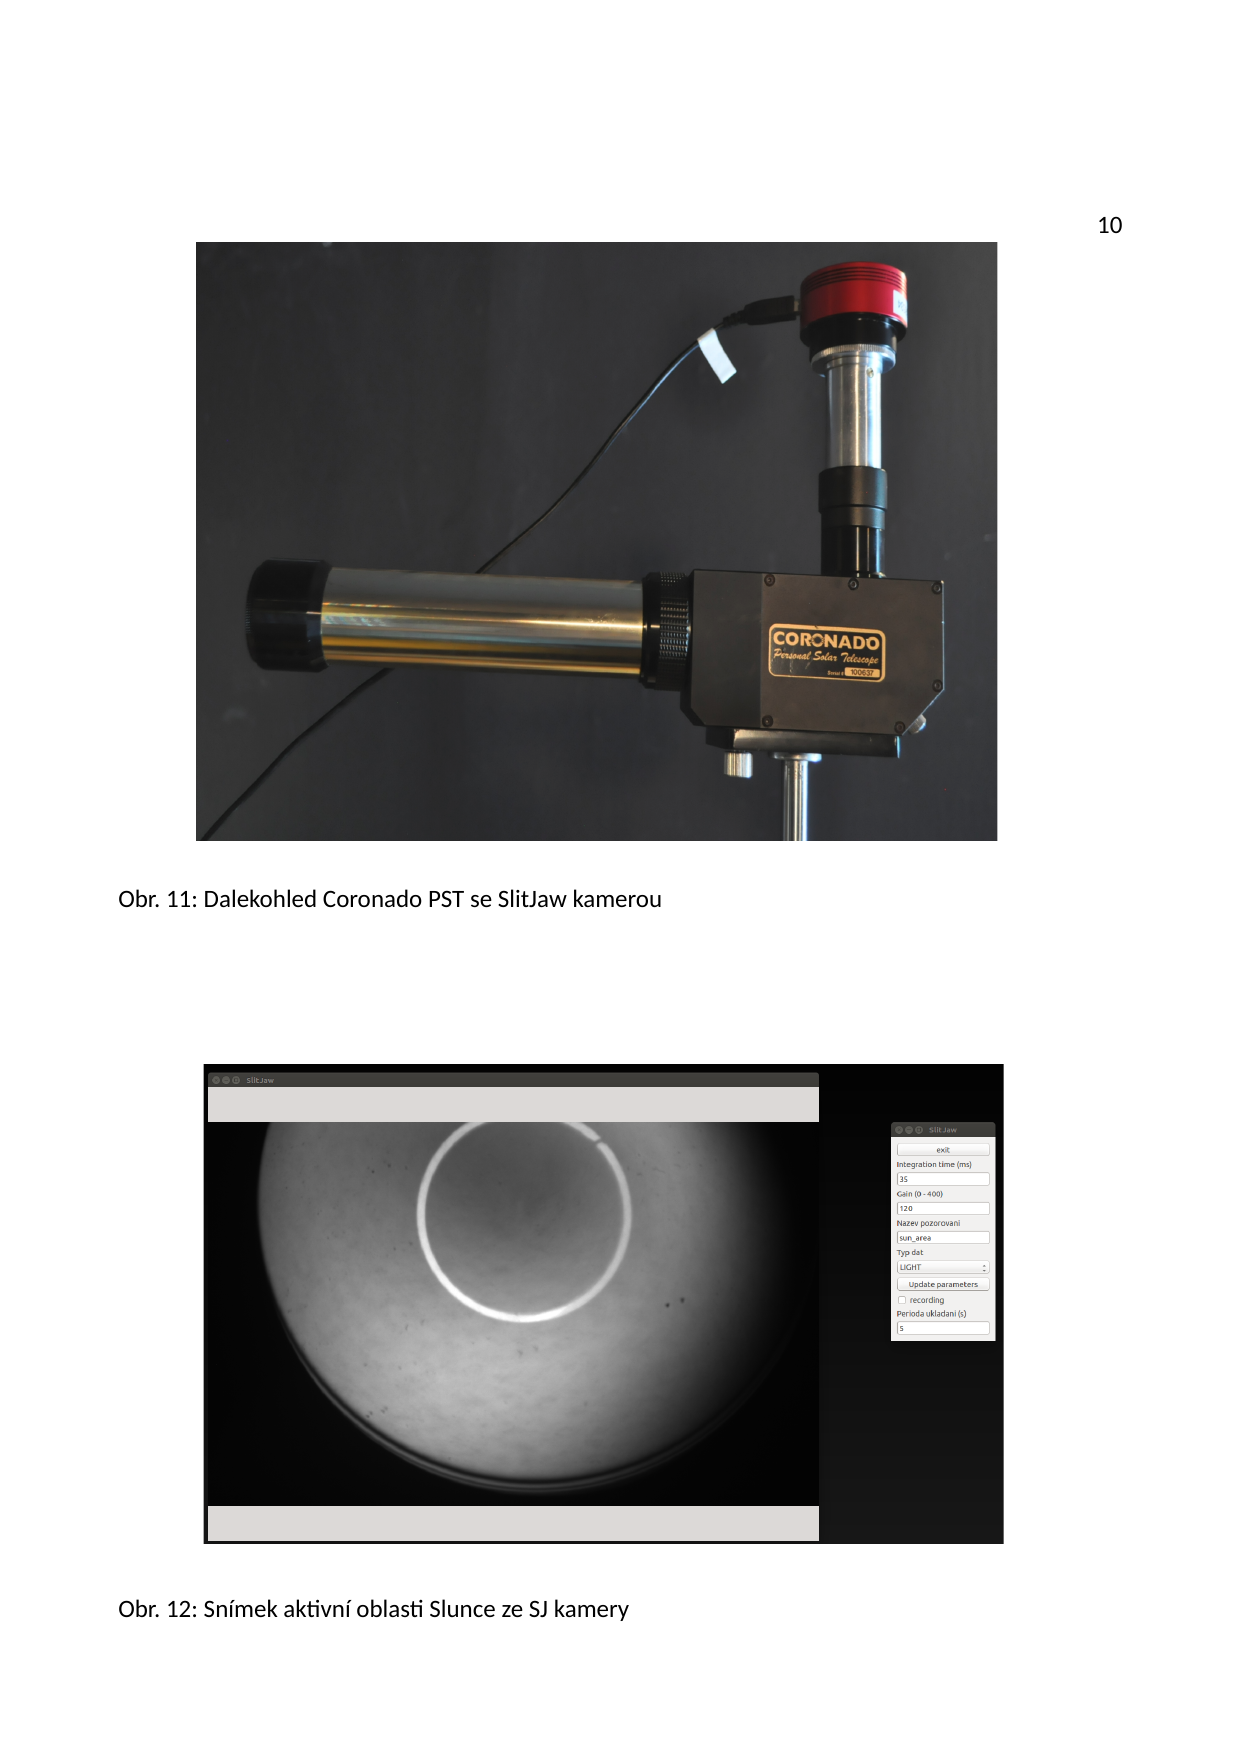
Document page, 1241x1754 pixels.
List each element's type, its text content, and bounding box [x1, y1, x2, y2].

picture [203, 1064, 355, 1544]
text Obr. 11: Dalekohled Coronado PST se SlitJaw kamerou [118, 883, 1122, 914]
picture [196, 242, 998, 841]
text 10 [118, 210, 1122, 240]
text Obr. 12: Snímek aktivní oblasti Slunce ze SJ kamery [118, 1593, 1122, 1623]
